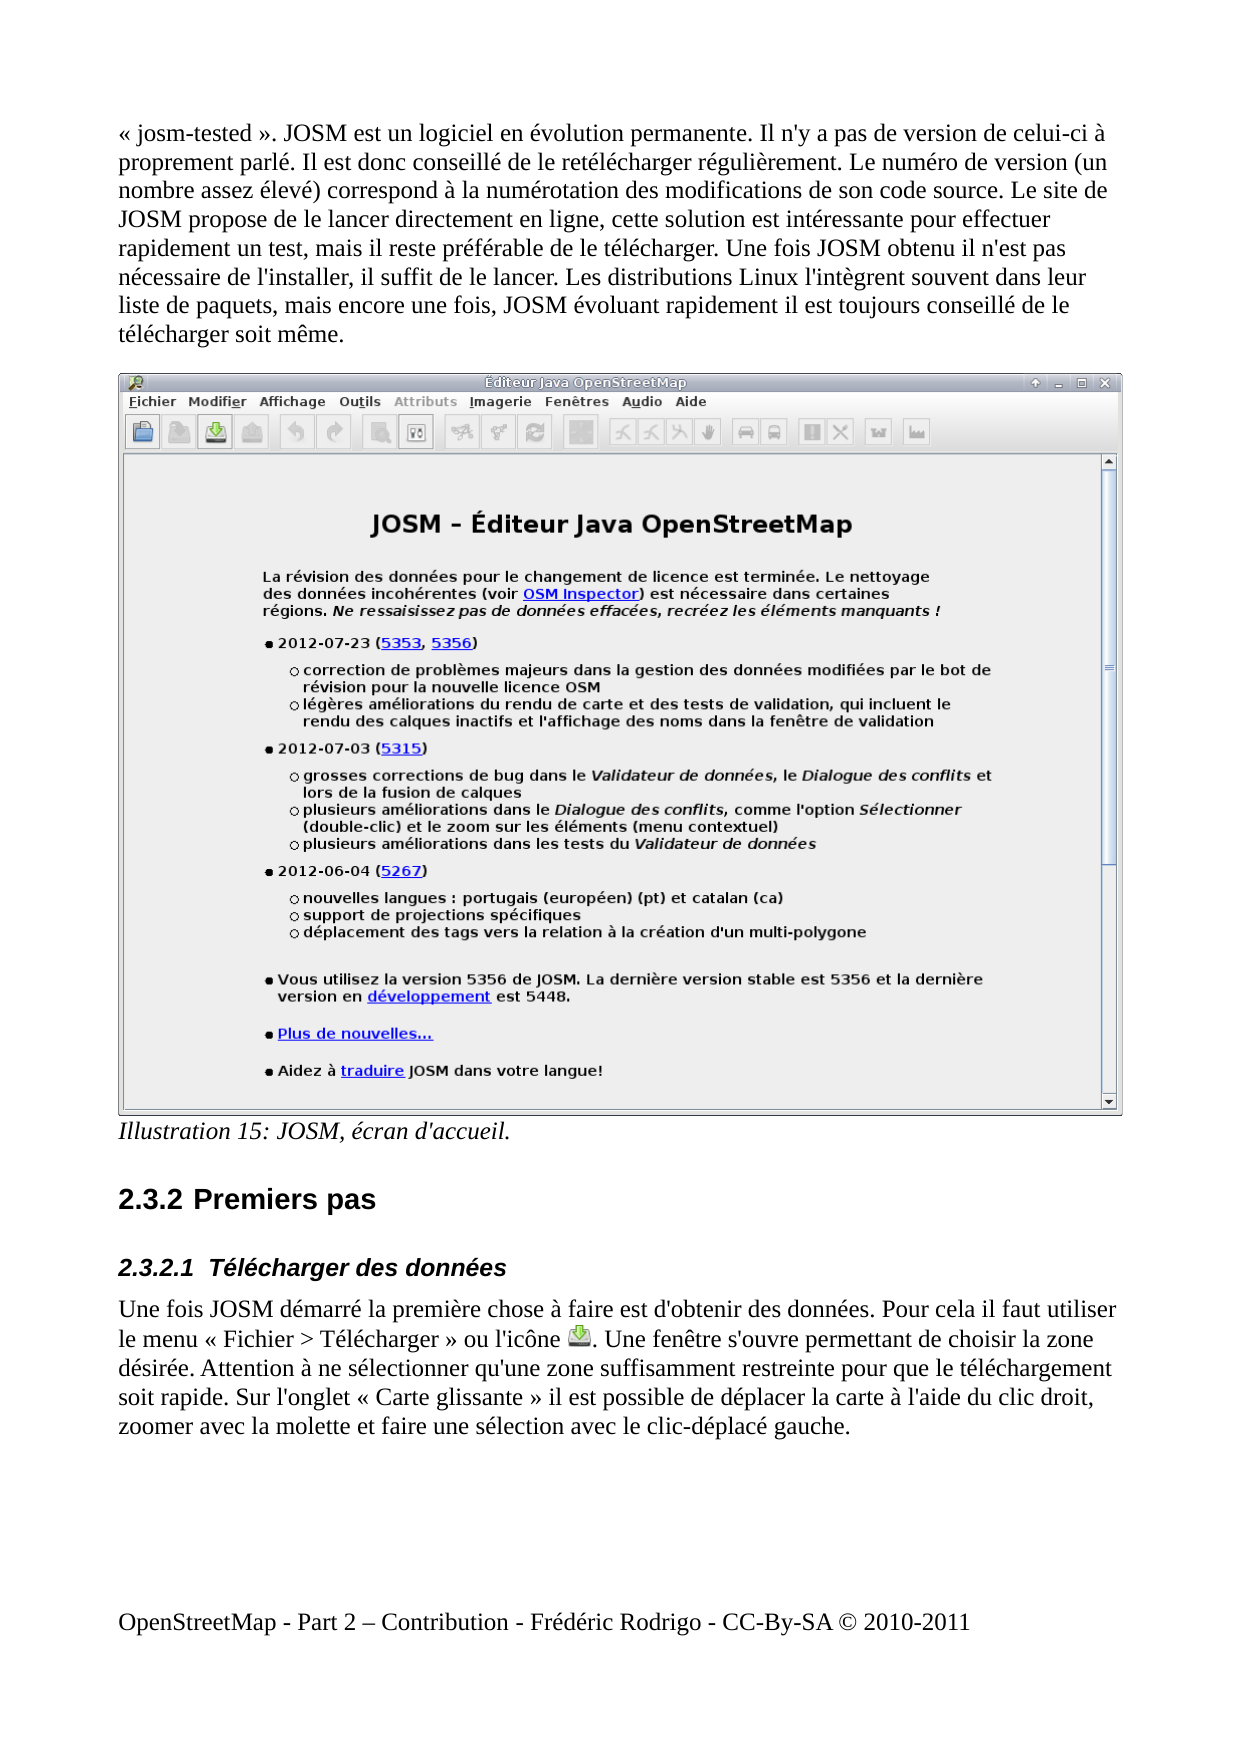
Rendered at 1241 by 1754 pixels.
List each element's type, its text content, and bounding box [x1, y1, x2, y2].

picture [118, 373, 1123, 1116]
text « josm-tested ». JOSM est un logiciel en évolution permanente. Il n'y a pas de version de celui-ci à proprement parlé. Il est donc conseillé de le retélécharger régulièrement. Le numéro de version (un nombre assez élevé) correspond à la numérotation des modifications de son code source. Le site de JOSM propose de le lancer directement en ligne, cette solution est intéressante pour effectuer rapidement un test, mais il reste préférable de le télécharger. Une fois JOSM obtenu il n'est pas nécessaire de l'installer, il suffit de le lancer. Les distributions Linux l'intègrent souvent dans leur liste de paquets, mais encore une fois, JOSM évoluant rapidement il est toujours conseillé de le télécharger soit même. [118, 118, 1122, 348]
picture [566, 1323, 592, 1348]
subtitle Télécharger des données [118, 1253, 1122, 1282]
text Une fois JOSM démarré la première chose à faire est d'obtenir des données. Pour cela il faut utiliser le menu « Fichier > Télécharger » ou l'icône . Une fenêtre s'ouvre permettant de choisir la zone désirée. Attention à ne sélectionner qu'une zone suffisamment restreinte pour que le téléchargement soit rapide. Sur l'onglet « Carte glissante » il est possible de déplacer la carte à l'aide du clic droit, zoomer avec la molette et faire une sélection avec le clic-déplacé gauche. [118, 1294, 1122, 1439]
subtitle Premiers pas [118, 1182, 1122, 1216]
text Illustration 15: JOSM, écran d'accueil. [118, 1116, 1122, 1145]
